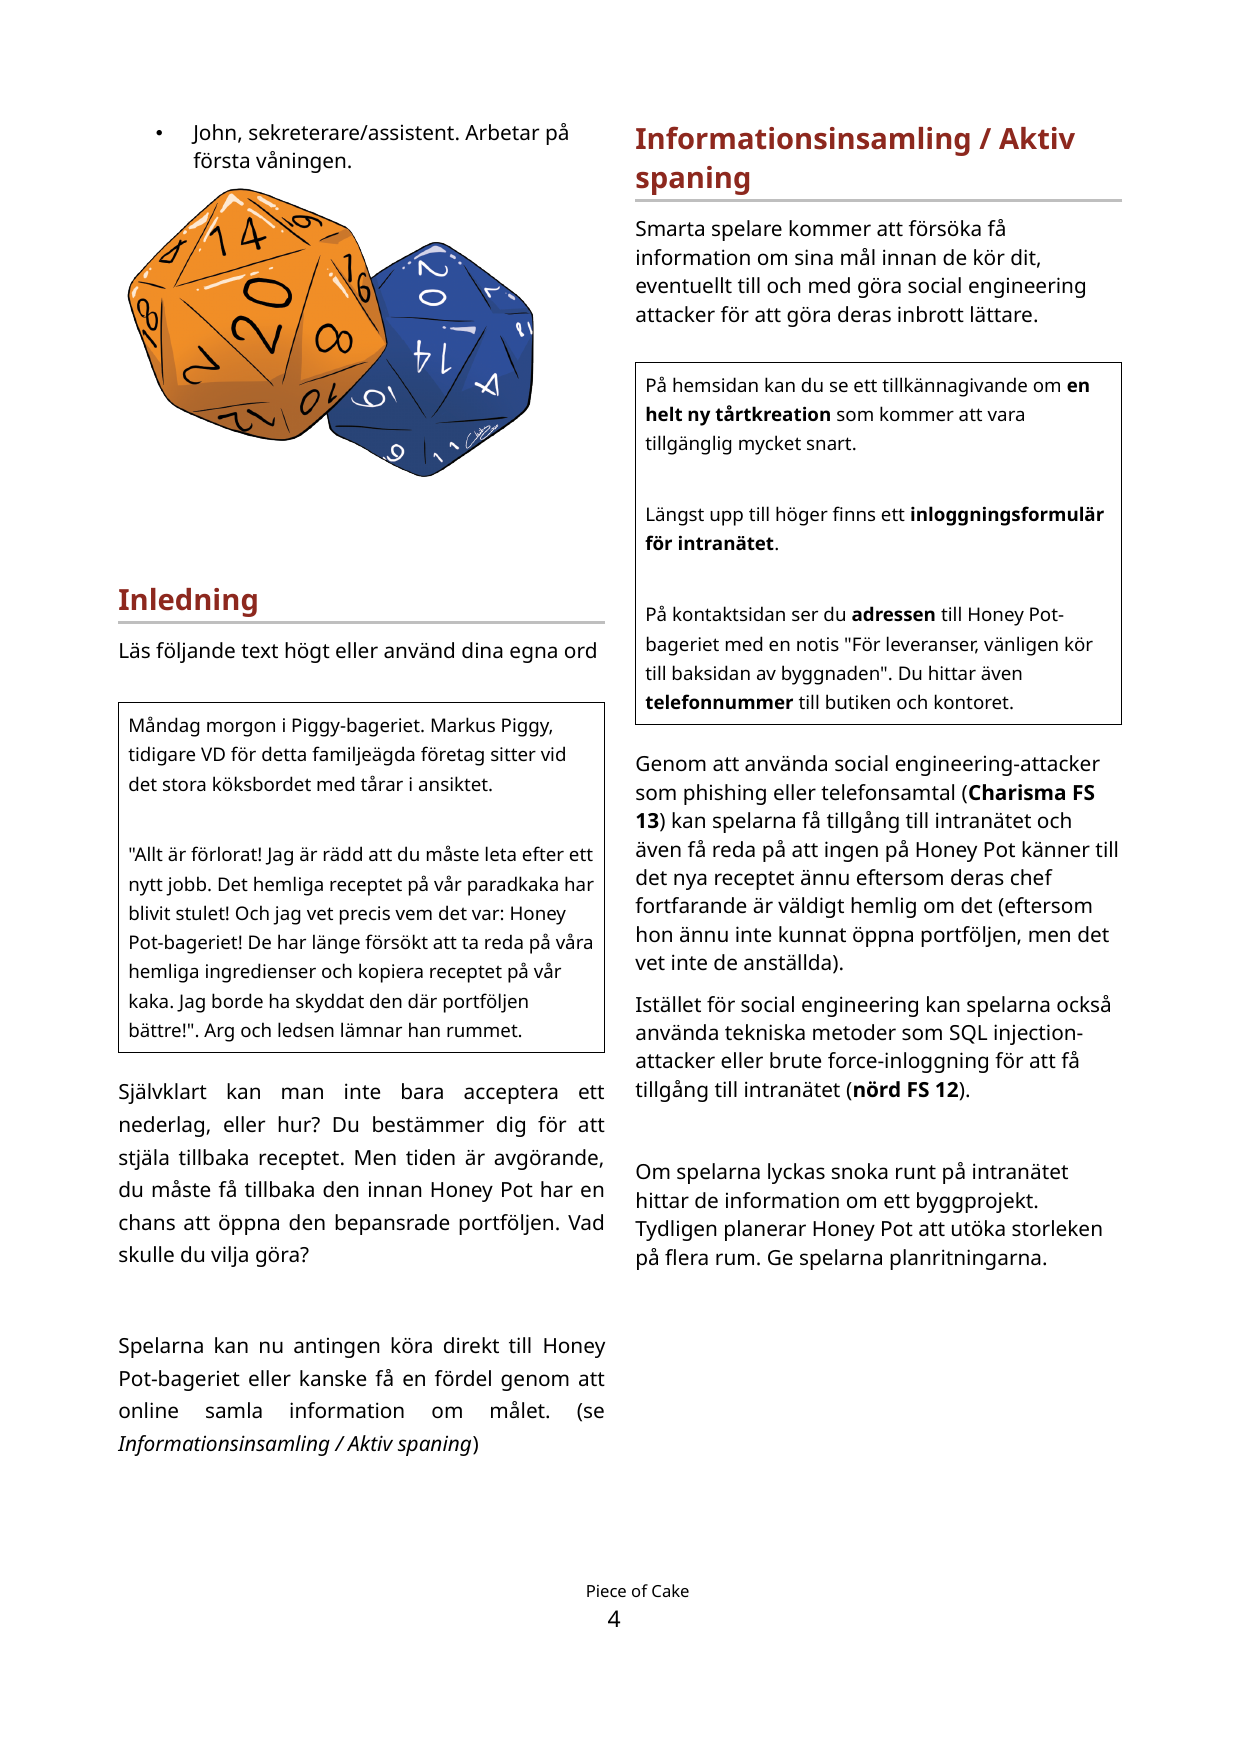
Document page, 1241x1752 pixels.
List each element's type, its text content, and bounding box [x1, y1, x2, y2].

picture [127, 188, 534, 477]
list John, sekreterare/assistent. Arbetar på första våningen. [156, 118, 605, 175]
subtitle Inledning [118, 579, 605, 621]
text Istället för social engineering kan spelarna också använda tekniska metoder som SQL injection-attacker eller brute force-inloggning för att få tillgång till intranätet (nörd FS 12). [635, 990, 1122, 1103]
text Om spelarna lyckas snoka runt på intranätet hittar de information om ett byggprojekt. Tydligen planerar Honey Pot att utöka storleken på flera rum. Ge spelarna planritningarna. [635, 1157, 1122, 1271]
text Genom att använda social engineering-attacker som phishing eller telefonsamtal (Charisma FS 13) kan spelarna få tillgång till intranätet och även få reda på att ingen på Honey Pot känner till det nya receptet ännu eftersom deras chef fortfarande är väldigt hemlig om det (eftersom hon ännu inte kunnat öppna portföljen, men det vet inte de anställda). [635, 749, 1122, 977]
text Självklart kan man inte bara acceptera ett nederlag, eller hur? Du bestämmer dig för att stjäla tillbaka receptet. Men tiden är avgörande, du måste få tillbaka den innan Honey Pot har en chans att öppna den bepansrade portföljen. Vad skulle du vilja göra? [118, 1077, 605, 1269]
text Måndag morgon i Piggy-bageriet. Markus Piggy, tidigare VD för detta familjeägda företag sitter vid det stora köksbordet med tårar i ansiktet. [119, 703, 604, 796]
text Läs följande text högt eller använd dina egna ord [118, 636, 605, 664]
text På hemsidan kan du se ett tillkännagivande om en helt ny tårtkreation som kommer att vara tillgänglig mycket snart. [636, 363, 1121, 456]
text Spelarna kan nu antingen köra direkt till Honey Pot-bageriet eller kanske få en fördel genom att online samla information om målet. (se Informationsinsamling / Aktiv spaning) [118, 1331, 605, 1457]
subtitle Informationsinsamling / Aktiv spaning [635, 118, 1122, 199]
text "Allt är förlorat! Jag är rädd att du måste leta efter ett nytt jobb. Det hemliga receptet på vår paradkaka har blivit stulet! Och jag vet precis vem det var: Honey Pot-bageriet! De har länge försökt att ta reda på våra hemliga ingredienser och kopiera receptet på vår kaka. Jag borde ha skyddat den där portföljen bättre!". Arg och ledsen lämnar han rummet. [119, 832, 604, 1052]
text Smarta spelare kommer att försöka få information om sina mål innan de kör dit, eventuellt till och med göra social engineering attacker för att göra deras inbrott lättare. [635, 214, 1122, 328]
text På kontaktsidan ser du adressen till Honey Pot-bageriet med en notis "För leveranser, vänligen kör till baksidan av byggnaden". Du hittar även telefonnummer till butiken och kontoret. [636, 592, 1121, 724]
text Längst upp till höger finns ett inloggningsformulär för intranätet. [636, 491, 1121, 556]
